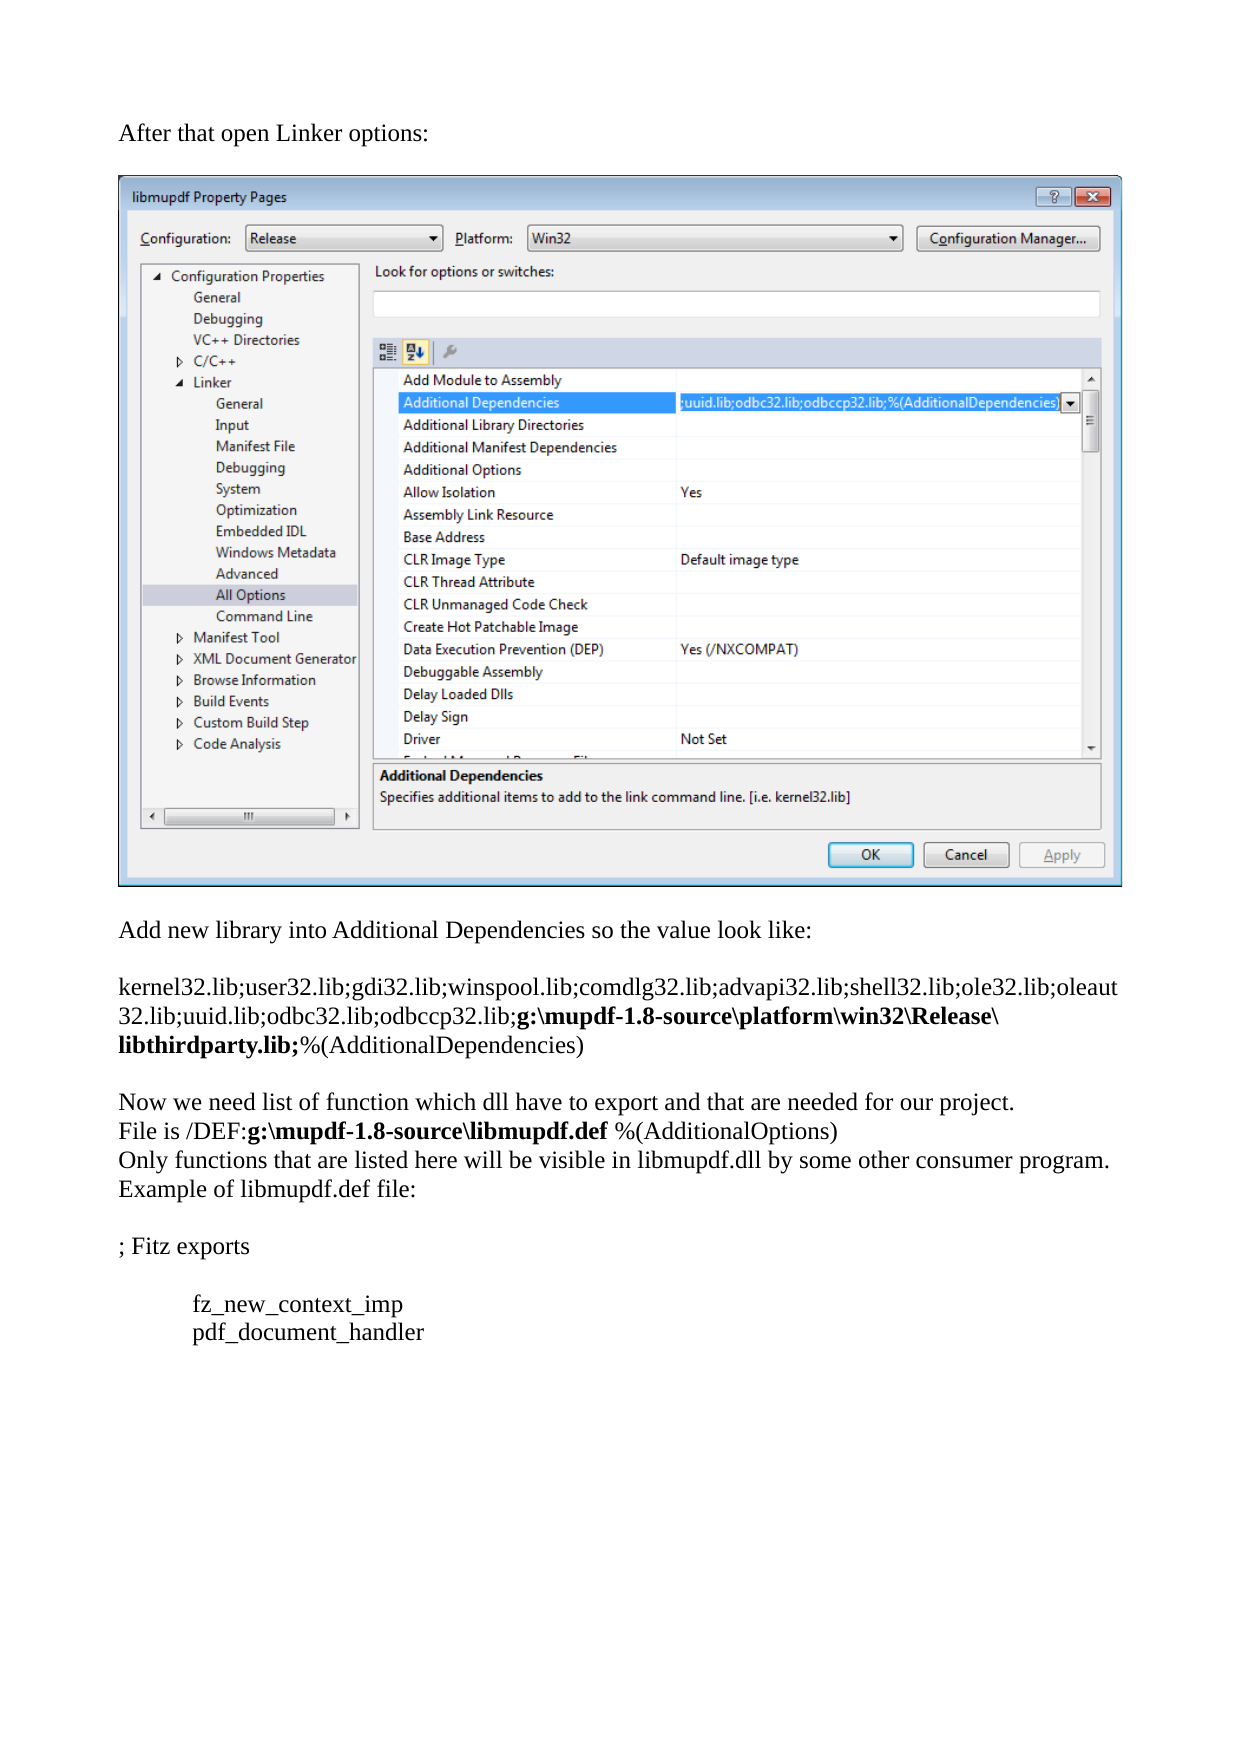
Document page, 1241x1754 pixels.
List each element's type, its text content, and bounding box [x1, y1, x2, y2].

text Only functions that are listed here will be visible in libmupdf.dll by some other consumer program. [118, 1145, 1122, 1174]
text Add new library into Additional Dependencies so the value look like: [118, 915, 1122, 944]
picture [118, 175, 1123, 887]
text Example of libmupdf.def file: [118, 1174, 1122, 1202]
text ; Fitz exports [118, 1231, 1122, 1260]
text pdf_document_handler [118, 1317, 1122, 1346]
text File is /DEF:g:\mupdf-1.8-source\libmupdf.def %(AdditionalOptions) [118, 1116, 1122, 1145]
text kernel32.lib;user32.lib;gdi32.lib;winspool.lib;comdlg32.lib;advapi32.lib;shell32.lib;ole32.lib;oleaut32.lib;uuid.lib;odbc32.lib;odbccp32.lib;g:\mupdf-1.8-source\platform\win32\Release\libthirdparty.lib;%(AdditionalDependencies) [118, 972, 1122, 1059]
text After that open Linker options: [118, 118, 1122, 147]
text Now we need list of function which dll have to export and that are needed for our project. [118, 1087, 1122, 1116]
text fz_new_context_imp [118, 1289, 1122, 1317]
